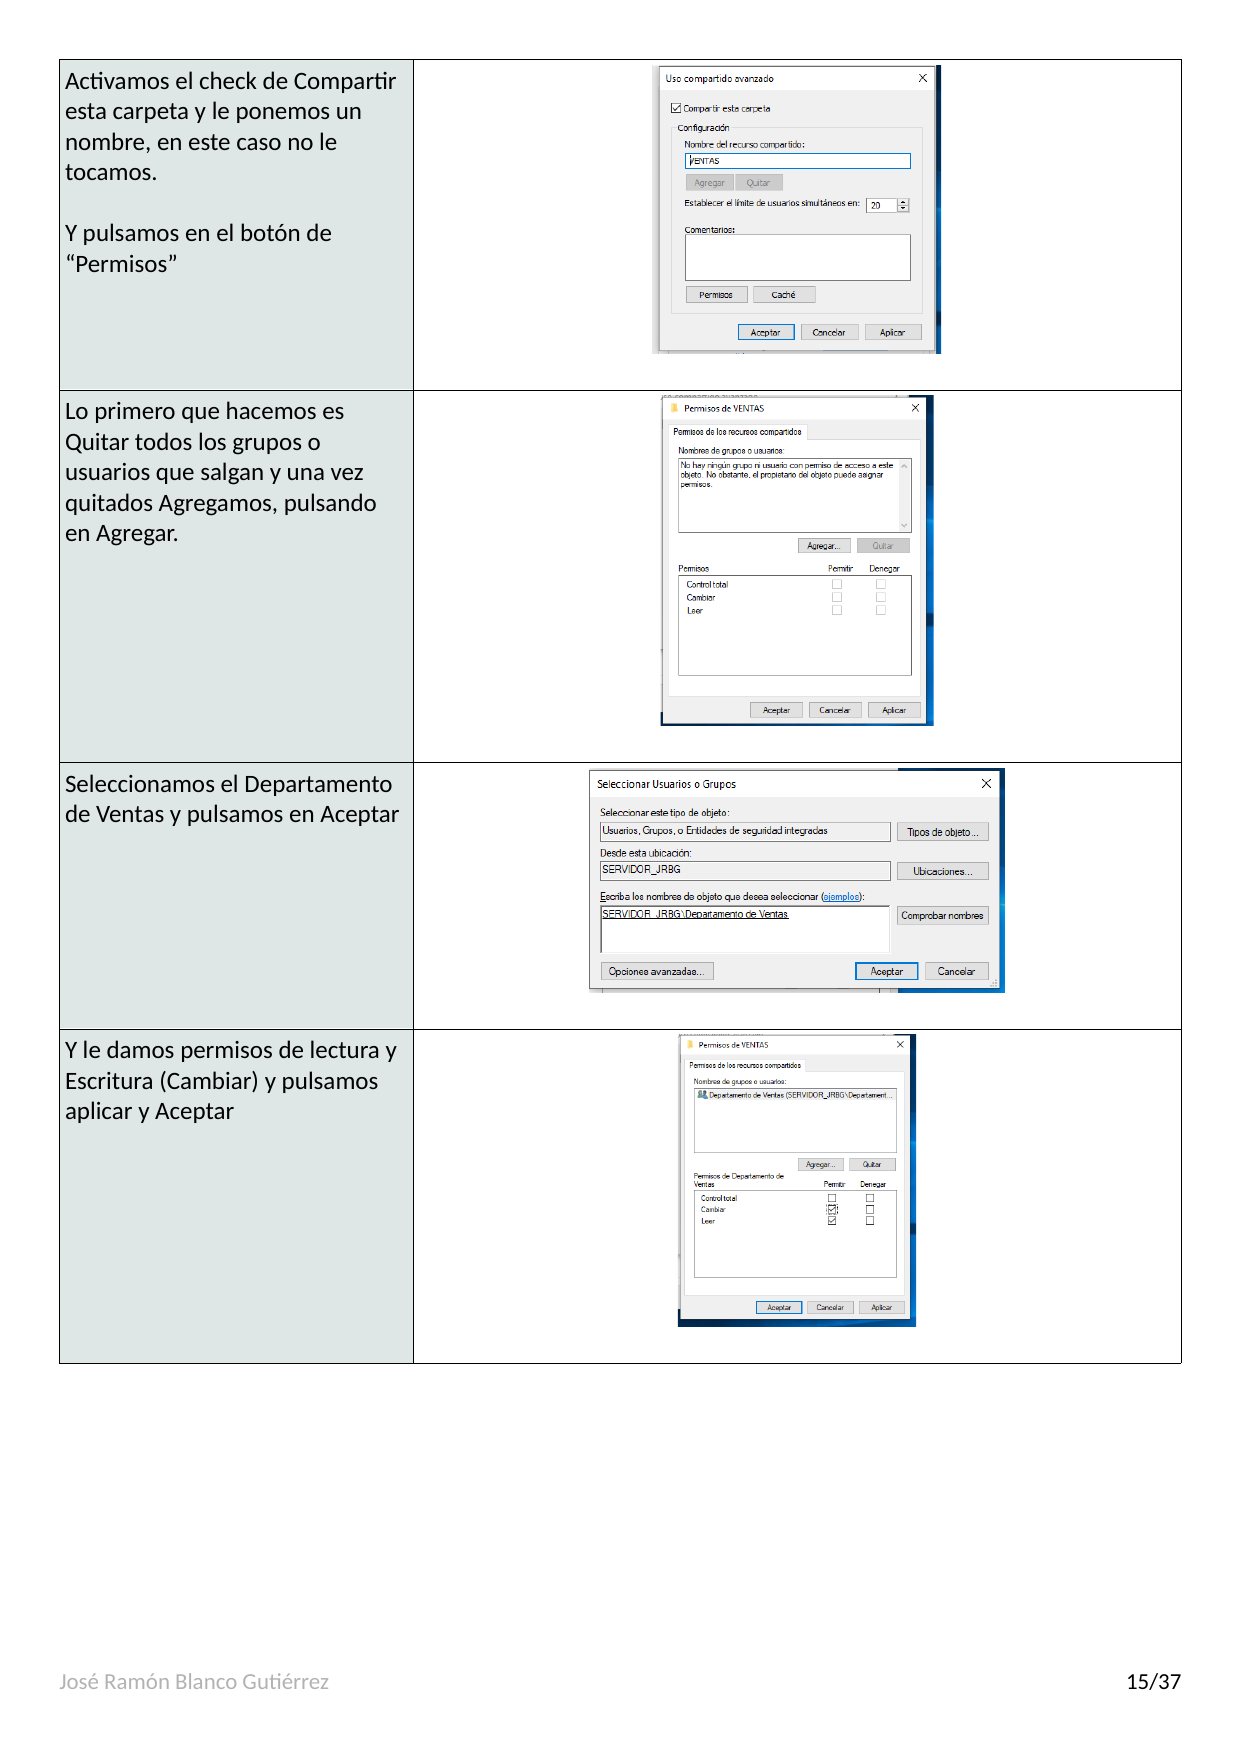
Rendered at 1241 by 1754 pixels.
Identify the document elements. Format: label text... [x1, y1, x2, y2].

table_cell Lo primero que hacemos es Quitar todos los grupos o usuarios que salgan y una vez quitados Agregamos, pulsando en Agregar. [60, 391, 413, 762]
table_cell Y le damos permisos de lectura y Escritura (Cambiar) y pulsamos aplicar y Aceptar [60, 1030, 413, 1363]
table_cell Seleccionamos el Departamento de Ventas y pulsamos en Aceptar [60, 763, 413, 1028]
table_cell [414, 1030, 1181, 1363]
picture [589, 768, 1005, 993]
picture [677, 1034, 917, 1327]
table_cell [414, 60, 1181, 389]
table_cell [414, 391, 1181, 762]
table_cell Activamos el check de Compartir esta carpeta y le ponemos un nombre, en este caso no le tocamos. Y pulsamos en el botón de “Permisos” [60, 60, 413, 389]
picture [652, 65, 942, 354]
table_cell [414, 763, 1181, 1028]
picture [660, 395, 934, 726]
